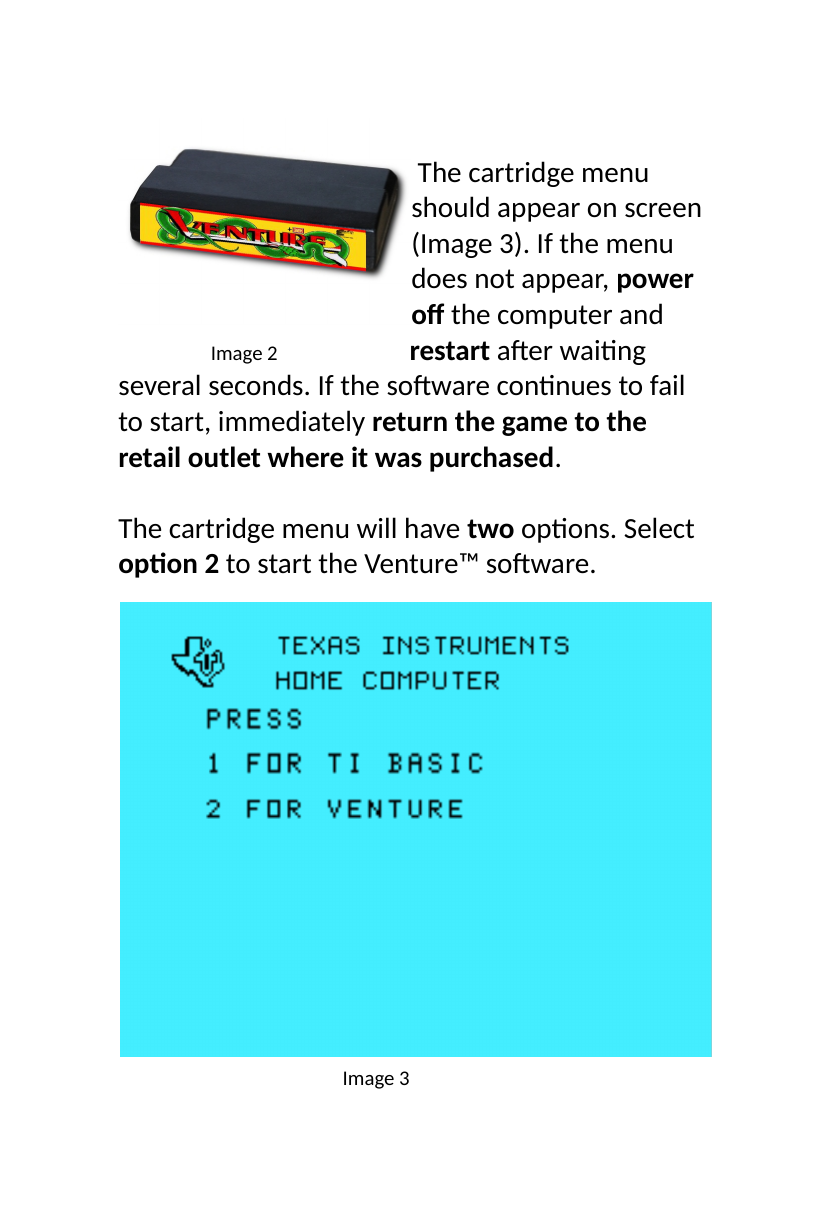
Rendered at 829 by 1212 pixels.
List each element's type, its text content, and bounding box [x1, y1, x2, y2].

text The cartridge menu will have two options. Select option 2 to start the Venture™ software. [118, 510, 710, 581]
text Image 2 restart after waiting several seconds. If the software continues to fail to start, immediately return the game to the retail outlet where it was purchased. [118, 332, 710, 474]
text The cartridge menu should appear on screen (Image 3). If the menu does not appear, power off the computer and [118, 154, 710, 332]
picture [120, 602, 712, 1057]
picture [118, 118, 412, 325]
text Image 3 [118, 1057, 710, 1092]
